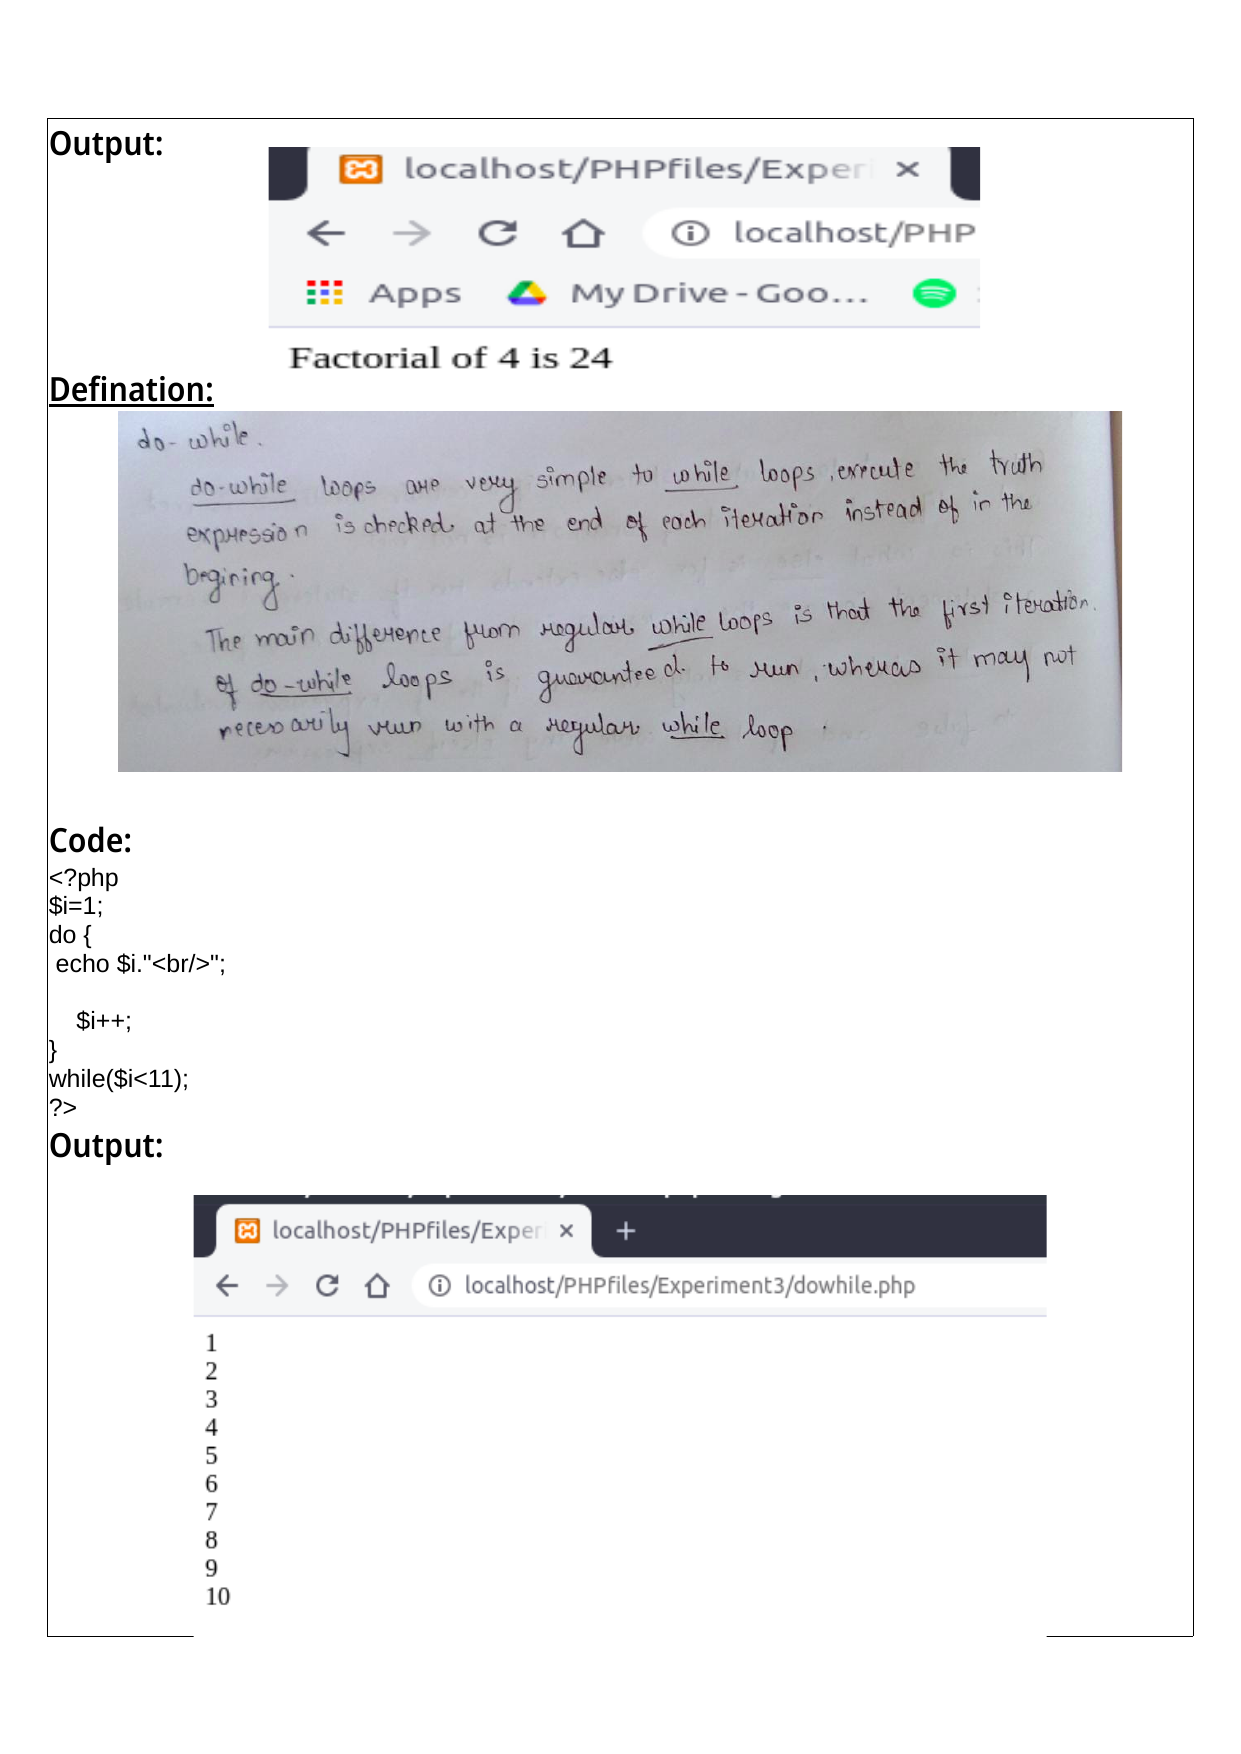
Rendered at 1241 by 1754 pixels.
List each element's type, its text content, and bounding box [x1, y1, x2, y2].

text Output: [48, 119, 1192, 165]
text Output: [48, 1121, 1192, 1167]
text Defination: [48, 366, 1192, 411]
picture [268, 147, 981, 394]
picture [118, 411, 1123, 772]
picture [193, 1195, 1047, 1688]
table_header <?php $i=1; do { echo $i."<br/>"; $i++; } while($i<11); ?> [49, 863, 1192, 1121]
text Code: [48, 817, 1192, 863]
